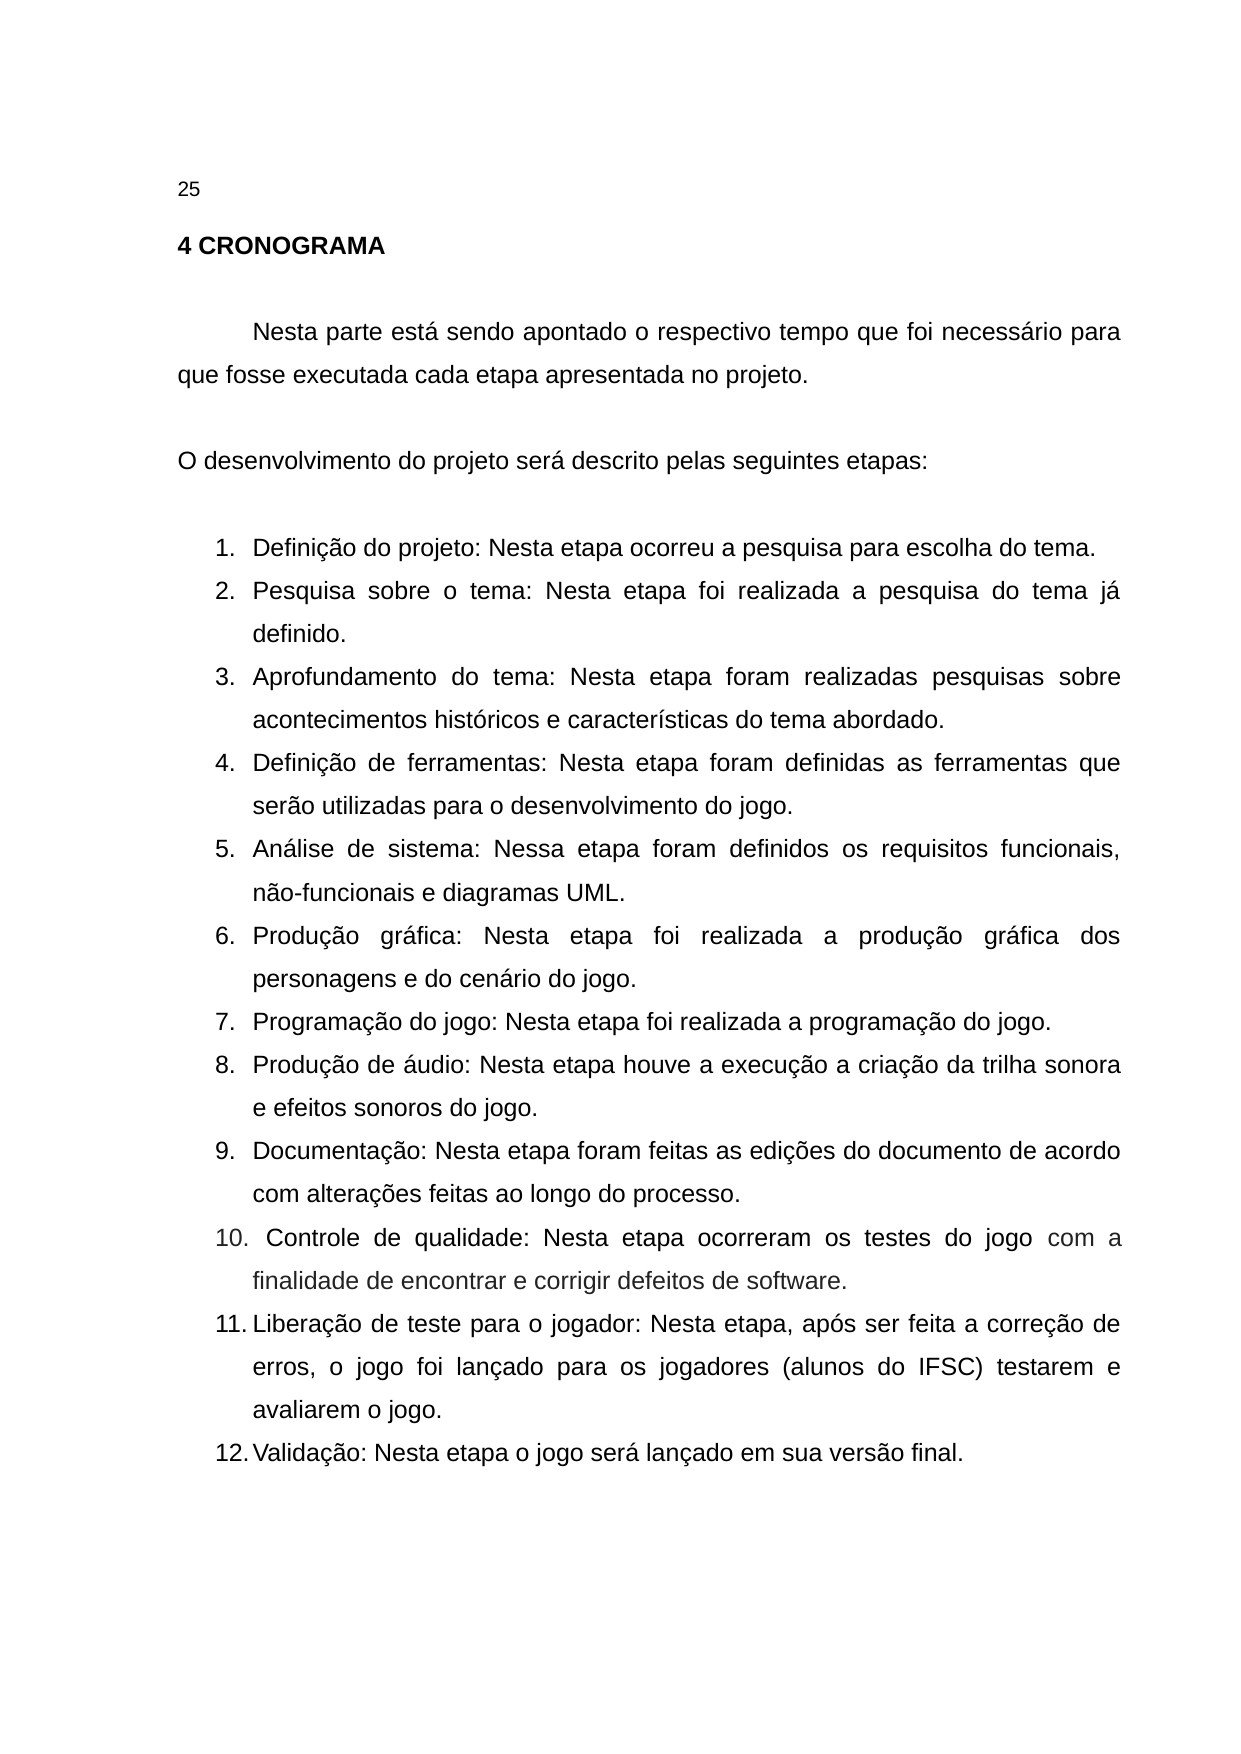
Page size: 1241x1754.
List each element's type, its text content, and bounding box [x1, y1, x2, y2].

text Nesta parte está sendo apontado o respectivo tempo que foi necessário para que fosse executada cada etapa apresentada no projeto. [177, 317, 1122, 389]
list Programação do jogo: Nesta etapa foi realizada a programação do jogo. [215, 1007, 1122, 1036]
list Análise de sistema: Nessa etapa foram definidos os requisitos funcionais, não-funcionais e diagramas UML. [215, 834, 1122, 906]
list Documentação: Nesta etapa foram feitas as edições do documento de acordo com alterações feitas ao longo do processo. [215, 1136, 1122, 1208]
list Produção de áudio: Nesta etapa houve a execução a criação da trilha sonora e efeitos sonoros do jogo. [215, 1050, 1122, 1122]
list Pesquisa sobre o tema: Nesta etapa foi realizada a pesquisa do tema já definido. [215, 576, 1122, 647]
list Definição de ferramentas: Nesta etapa foram definidas as ferramentas que serão utilizadas para o desenvolvimento do jogo. [215, 748, 1122, 820]
list Definição do projeto: Nesta etapa ocorreu a pesquisa para escolha do tema. [215, 532, 1122, 561]
list Validação: Nesta etapa o jogo será lançado em sua versão final. [215, 1438, 1122, 1467]
list Produção gráfica: Nesta etapa foi realizada a produção gráfica dos personagens e do cenário do jogo. [215, 921, 1122, 992]
subtitle 4 CRONOGRAMA [177, 231, 1122, 259]
list Controle de qualidade: Nesta etapa ocorreram os testes do jogo com a finalidade de encontrar e corrigir defeitos de software. [215, 1222, 1122, 1294]
list Aprofundamento do tema: Nesta etapa foram realizadas pesquisas sobre acontecimentos históricos e características do tema abordado. [215, 662, 1122, 734]
list Liberação de teste para o jogador: Nesta etapa, após ser feita a correção de erros, o jogo foi lançado para os jogadores (alunos do IFSC) testarem e avaliarem o jogo. [215, 1309, 1122, 1424]
text O desenvolvimento do projeto será descrito pelas seguintes etapas: [177, 446, 1122, 475]
